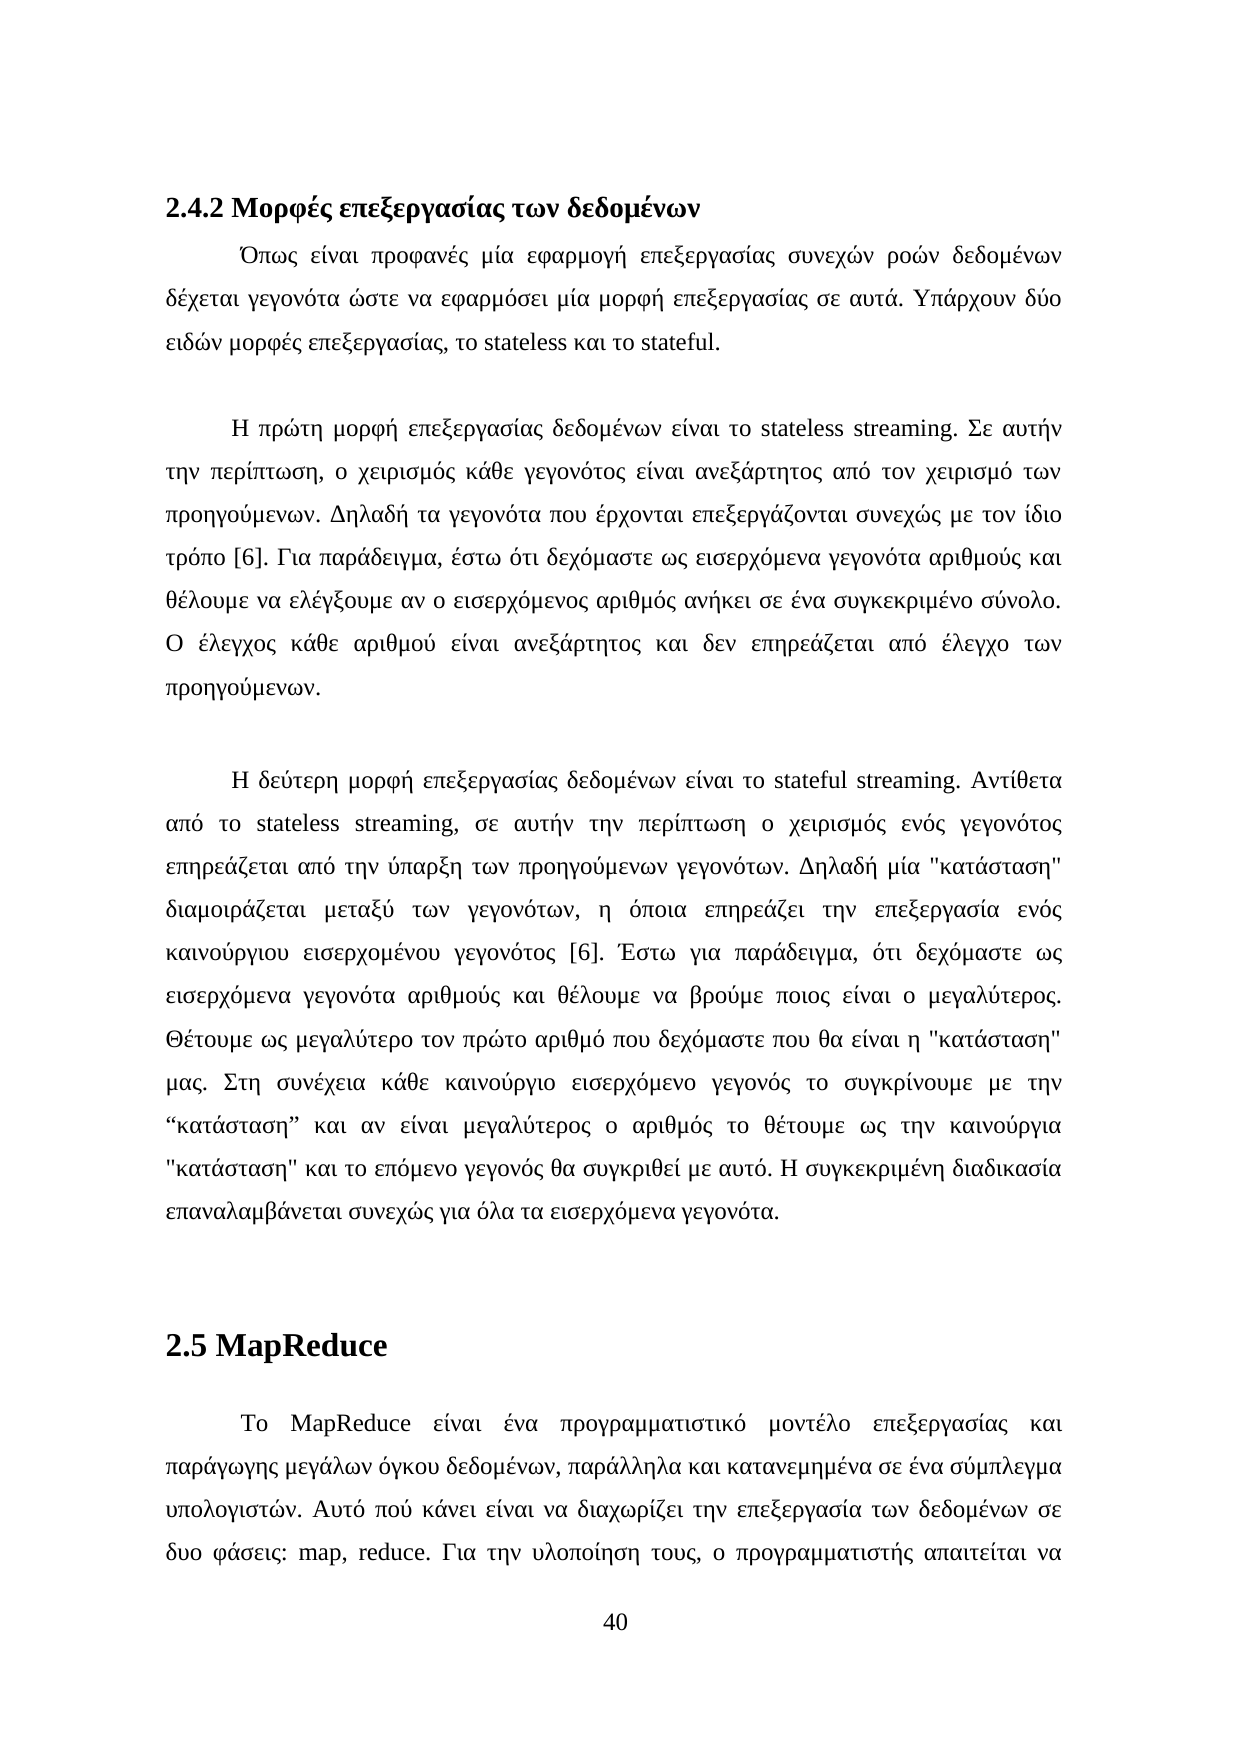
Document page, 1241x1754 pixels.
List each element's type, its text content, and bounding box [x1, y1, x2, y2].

text Το MapReduce είναι ένα προγραμματιστικό μοντέλο επεξεργασίας και παράγωγης μεγάλων όγκου δεδομένων, παράλληλα και κατανεμημένα σε ένα σύμπλεγμα υπολογιστών. Αυτό πού κάνει είναι να διαχωρίζει την επεξεργασία των δεδομένων σε δυο φάσεις: map, reduce. Για την υλοποίηση τους, ο προγραμματιστής απαιτείται να [165, 1408, 1063, 1566]
subtitle 2.4.2 Μορφές επεξεργασίας των δεδομένων [165, 190, 1063, 223]
subtitle 2.5 MapReduce [165, 1326, 1063, 1364]
text Η δεύτερη μορφή επεξεργασίας δεδομένων είναι το stateful streaming. Αντίθετα από το stateless streaming, σε αυτήν την περίπτωση ο χειρισμός ενός γεγονότος επηρεάζεται από την ύπαρξη των προηγούμενων γεγονότων. Δηλαδή μία "κατάσταση" διαμοιράζεται μεταξύ των γεγονότων, η όποια επηρεάζει την επεξεργασία ενός καινούργιου εισερχομένου γεγονότος [6]. Έστω για παράδειγμα, ότι δεχόμαστε ως εισερχόμενα γεγονότα αριθμούς και θέλουμε να βρούμε ποιος είναι ο μεγαλύτερος. Θέτουμε ως μεγαλύτερο τον πρώτο αριθμό που δεχόμαστε που θα είναι η "κατάσταση" μας. Στη συνέχεια κάθε καινούργιο εισερχόμενο γεγονός το συγκρίνουμε με την “κατάσταση” και αν είναι μεγαλύτερος ο αριθμός το θέτουμε ως την καινούργια "κατάσταση" και το επόμενο γεγονός θα συγκριθεί με αυτό. Η συγκεκριμένη διαδικασία επαναλαμβάνεται συνεχώς για όλα τα εισερχόμενα γεγονότα. [165, 765, 1063, 1225]
text Η πρώτη μορφή επεξεργασίας δεδομένων είναι το stateless streaming. Σε αυτήν την περίπτωση, ο χειρισμός κάθε γεγονότος είναι ανεξάρτητος από τον χειρισμό των προηγούμενων. Δηλαδή τα γεγονότα που έρχονται επεξεργάζονται συνεχώς με τον ίδιο τρόπο [6]. Για παράδειγμα, έστω ότι δεχόμαστε ως εισερχόμενα γεγονότα αριθμούς και θέλουμε να ελέγξουμε αν ο εισερχόμενος αριθμός ανήκει σε ένα συγκεκριμένο σύνολο. Ο έλεγχος κάθε αριθμού είναι ανεξάρτητος και δεν επηρεάζεται από έλεγχο των προηγούμενων. [165, 413, 1063, 700]
text Όπως είναι προφανές μία εφαρμογή επεξεργασίας συνεχών ροών δεδομένων δέχεται γεγονότα ώστε να εφαρμόσει μία μορφή επεξεργασίας σε αυτά. Υπάρχουν δύο ειδών μορφές επεξεργασίας, το stateless και το stateful. [165, 240, 1063, 355]
